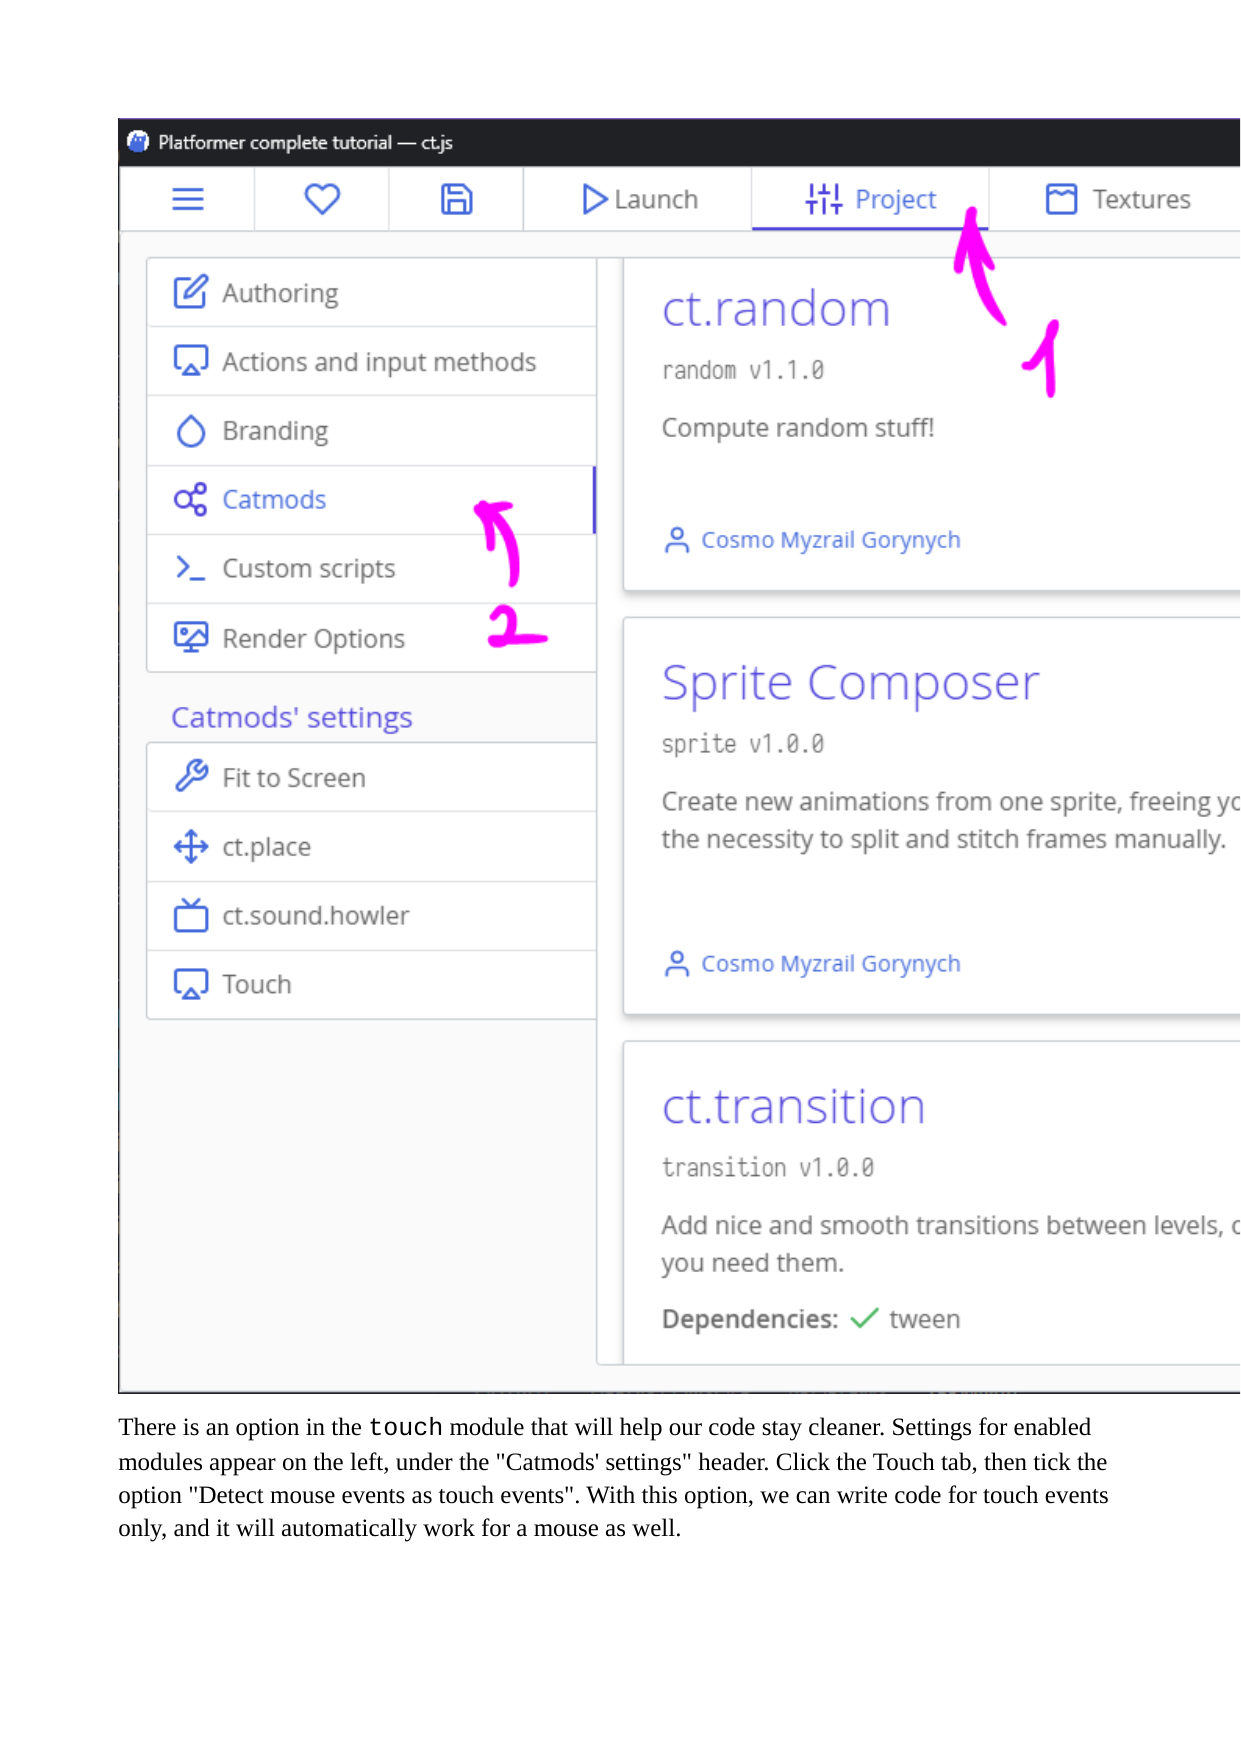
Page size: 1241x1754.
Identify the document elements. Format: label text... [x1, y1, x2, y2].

picture [118, 118, 1241, 1394]
text There is an option in the touch module that will help our code stay cleaner. Settings for enabled modules appear on the left, under the "Catmods' settings" header. Click the Touch tab, then tick the option "Detect mouse events as touch events". With this option, we can write code for touch events only, and it will automatically work for a mouse as well. [118, 1412, 1122, 1542]
